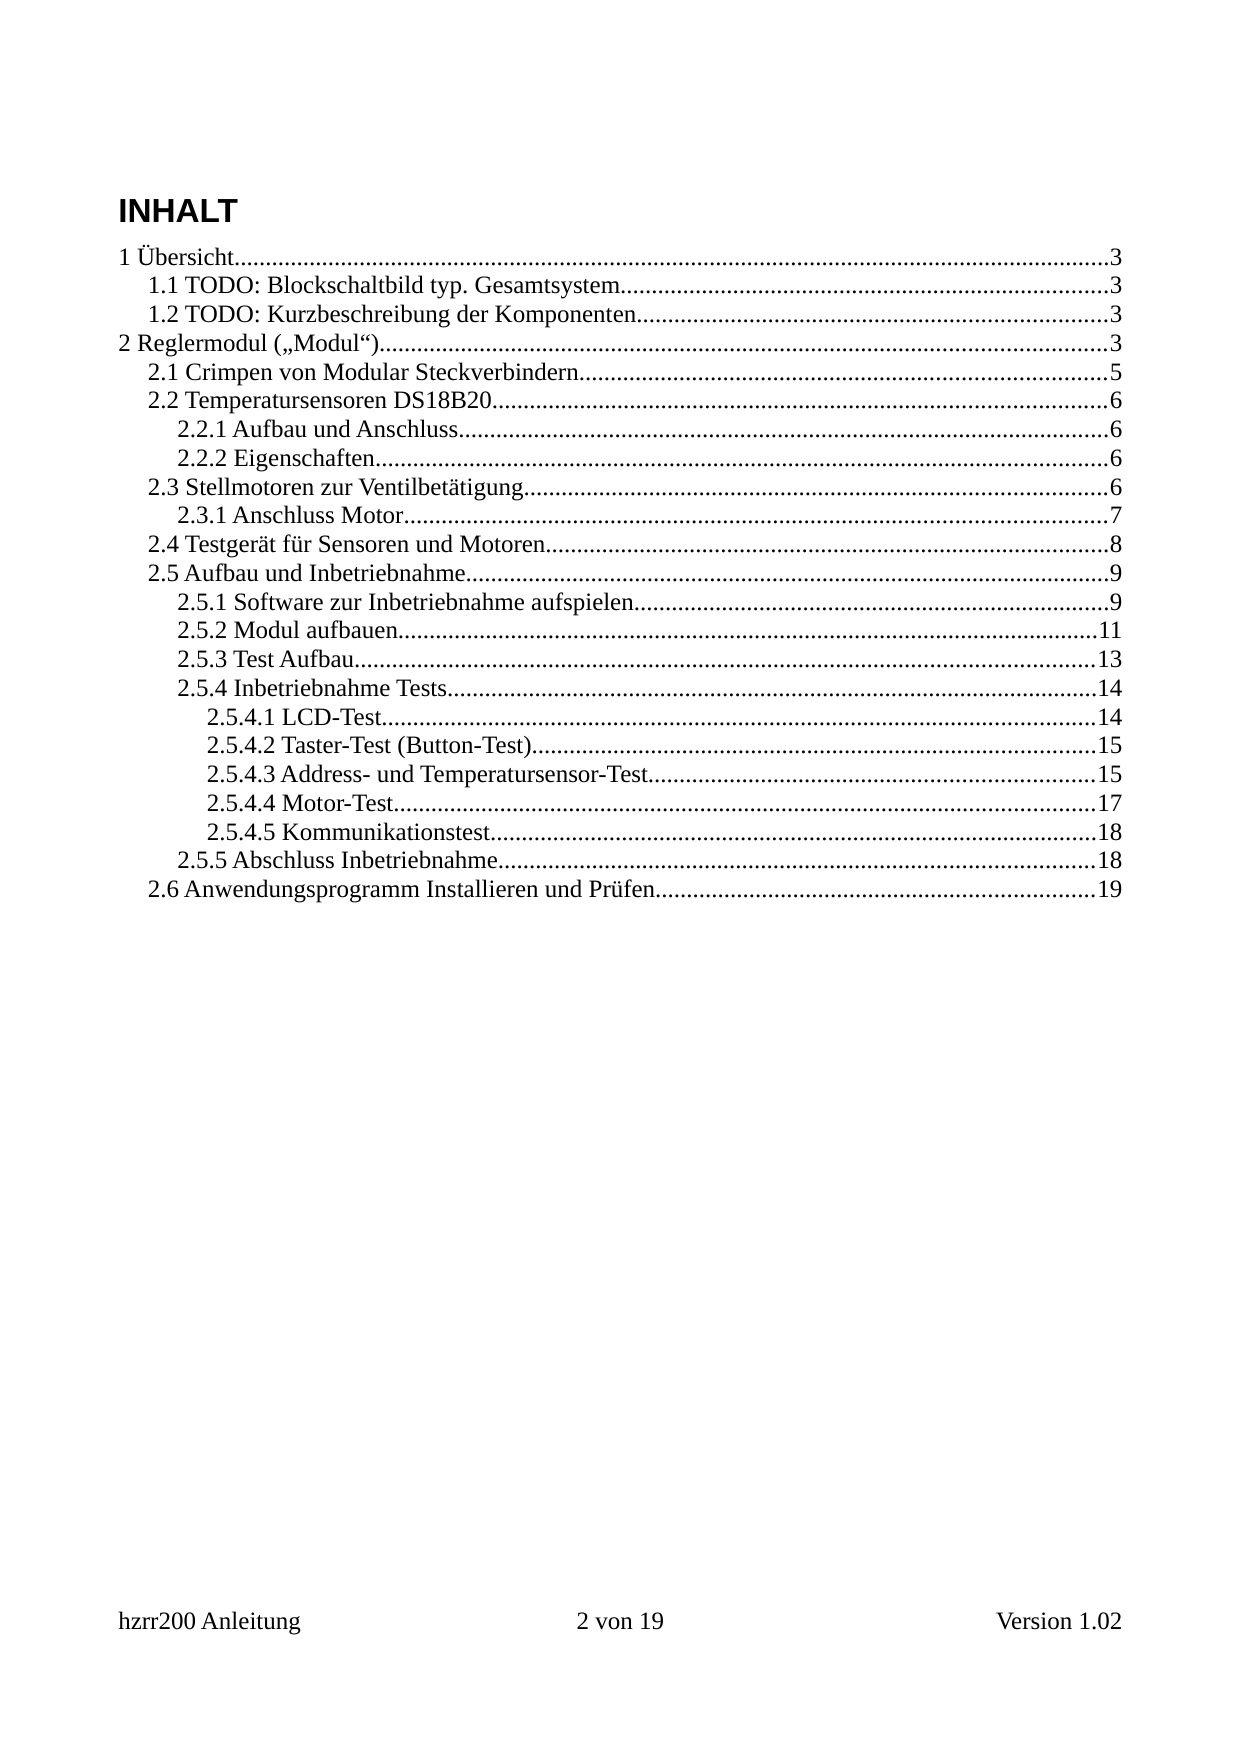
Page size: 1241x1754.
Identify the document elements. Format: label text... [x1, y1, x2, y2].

text 2.1 Crimpen von Modular Steckverbindern 5 [148, 357, 1122, 385]
text 2.5.4.5 Kommunikationstest 18 [207, 817, 1122, 845]
text 2.2.1 Aufbau und Anschluss 6 [177, 414, 1122, 443]
text 2.3.1 Anschluss Motor 7 [177, 500, 1122, 529]
text 2.5.1 Software zur Inbetriebnahme aufspielen 9 [177, 587, 1122, 615]
text 2.3 Stellmotoren zur Ventilbetätigung 6 [148, 472, 1122, 500]
text 2.5.2 Modul aufbauen 11 [177, 615, 1122, 644]
text 2.2.2 Eigenschaften 6 [177, 443, 1122, 472]
text 2.5.5 Abschluss Inbetriebnahme 18 [177, 845, 1122, 874]
text 2.2 Temperatursensoren DS18B20 6 [148, 385, 1122, 414]
text 2.4 Testgerät für Sensoren und Motoren 8 [148, 529, 1122, 558]
text 2 Reglermodul („Modul“) 3 [118, 328, 1122, 357]
text 2.5.4 Inbetriebnahme Tests 14 [177, 673, 1122, 702]
text 2.5.4.4 Motor-Test 17 [207, 788, 1122, 817]
text 2.6 Anwendungsprogramm Installieren und Prüfen 19 [148, 874, 1122, 903]
text 2.5.3 Test Aufbau 13 [177, 644, 1122, 673]
text 1.2 TODO: Kurzbeschreibung der Komponenten 3 [148, 299, 1122, 328]
text 2.5.4.3 Address- und Temperatursensor-Test 15 [207, 759, 1122, 788]
text 2.5 Aufbau und Inbetriebnahme 9 [148, 558, 1122, 587]
text 2.5.4.2 Taster-Test (Button-Test) 15 [207, 730, 1122, 759]
text 1 Übersicht 3 [118, 242, 1122, 270]
subtitle INHALT [118, 191, 1122, 229]
text 2.5.4.1 LCD-Test 14 [207, 702, 1122, 730]
text 1.1 TODO: Blockschaltbild typ. Gesamtsystem 3 [148, 270, 1122, 299]
